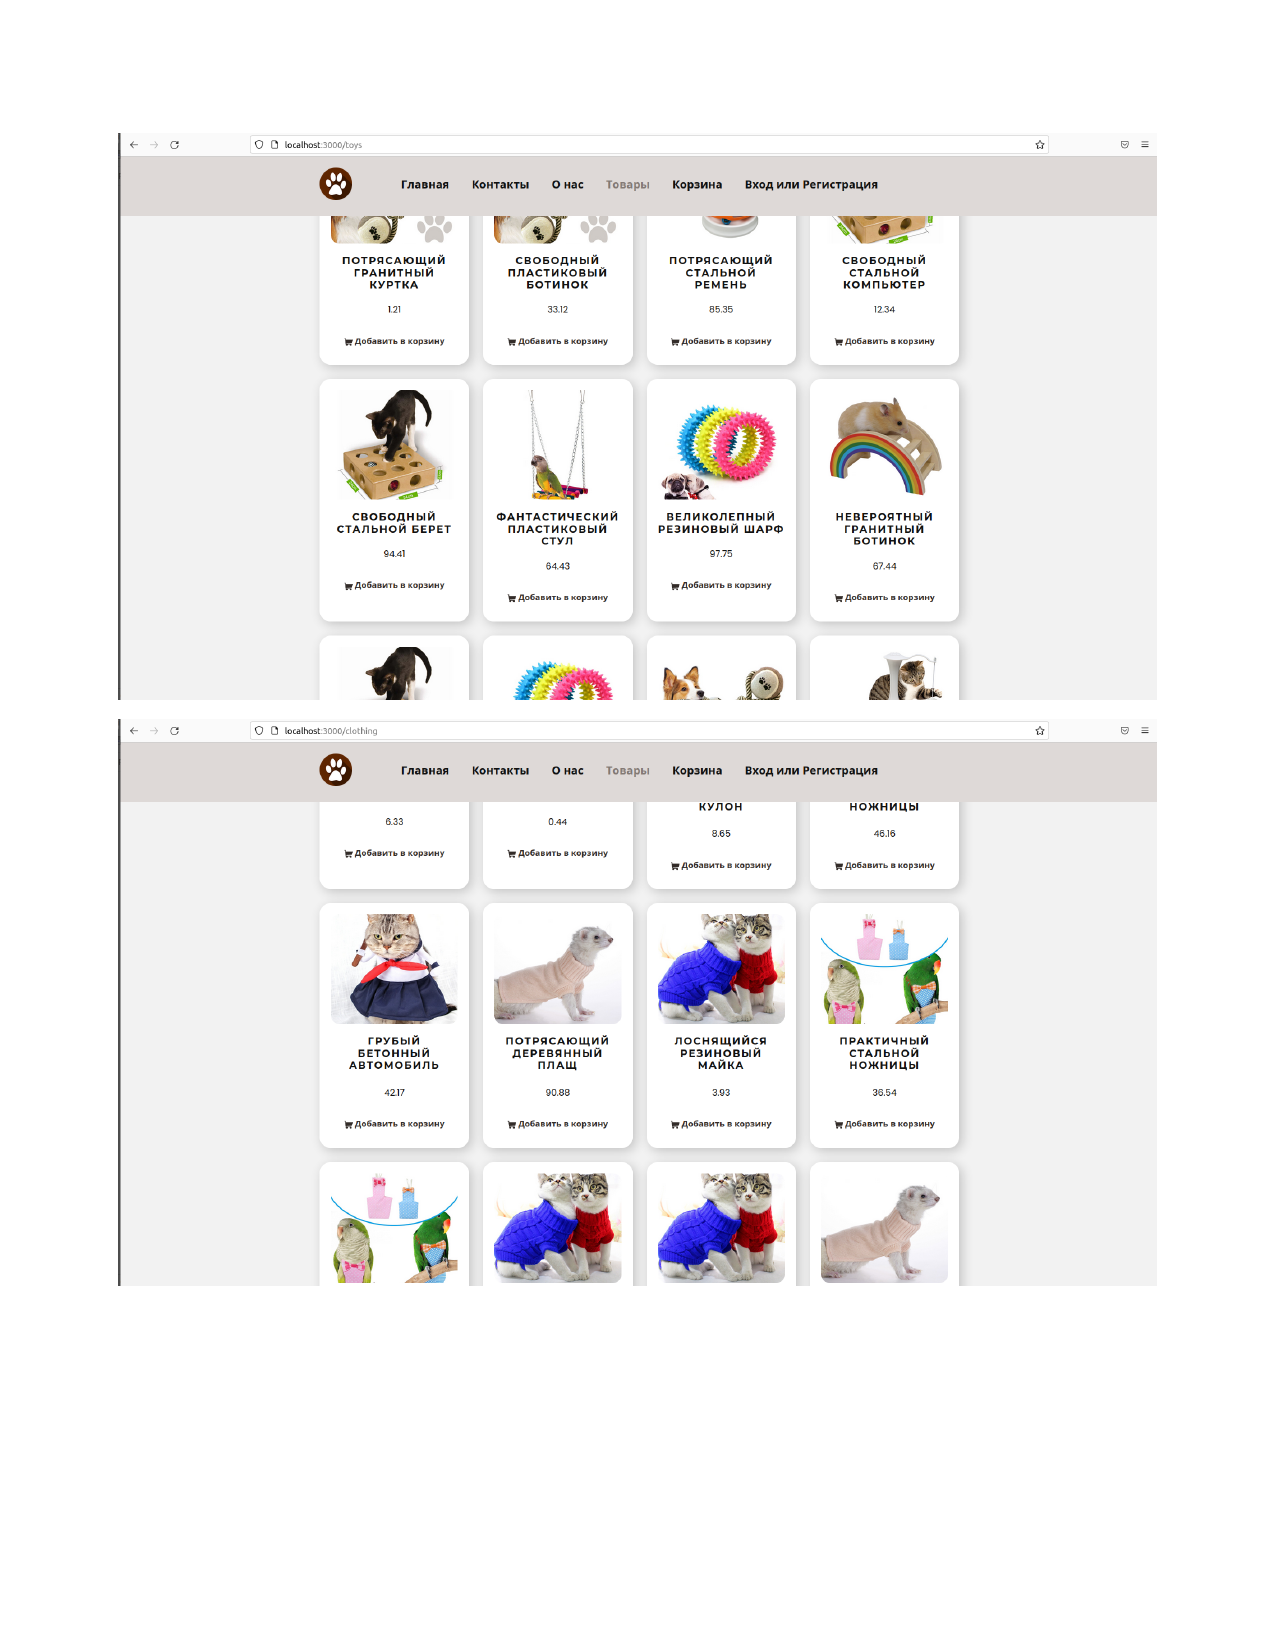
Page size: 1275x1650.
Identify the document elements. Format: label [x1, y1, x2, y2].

picture [118, 133, 1157, 700]
picture [118, 719, 1157, 1286]
